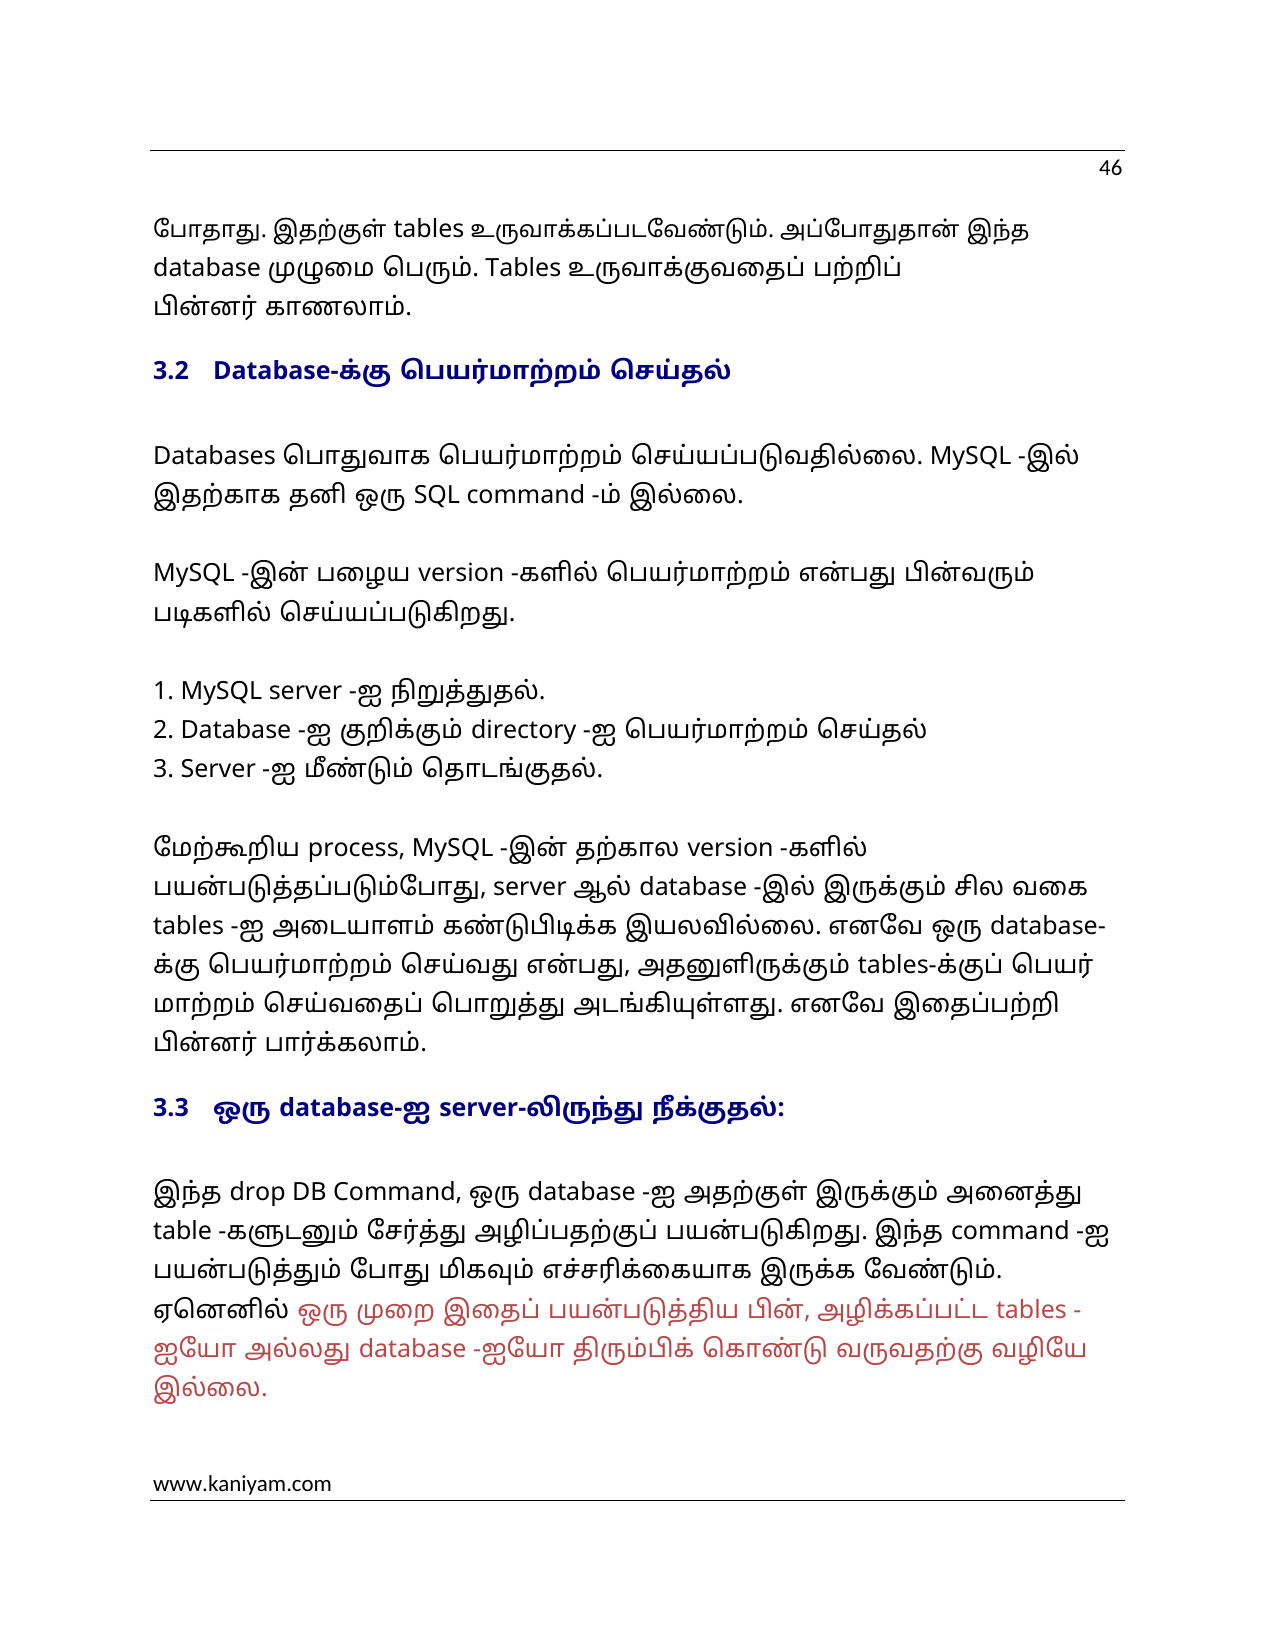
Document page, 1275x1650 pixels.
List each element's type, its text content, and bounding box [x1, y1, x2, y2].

text போதாது. இதற்குள் tables உருவாக்கப்படவேண்டும். அப்போதுதான் இந்த database முழுமை பெரும். Tables உருவாக்குவதைப் பற்றிப் பின்னர் காணலாம். [153, 211, 1122, 323]
subtitle Database-க்கு பெயர்மாற்றம் செய்தல் [153, 353, 1122, 387]
text இந்த drop DB Command, ஒரு database -ஐ அதற்குள் இருக்கும் அனைத்து table -களுடனும் சேர்த்து அழிப்பதற்குப் பயன்படுகிறது. இந்த command -ஐ பயன்படுத்தும் போது மிகவும் எச்சரிக்கையாக இருக்க வேண்டும். ஏனெனில் ஒரு முறை இதைப் பயன்படுத்திய பின், அழிக்கப்பட்ட tables -ஐயோ அல்லது database -ஐயோ திரும்பிக் கொண்டு வருவதற்கு வழியே இல்லை. [153, 1174, 1122, 1404]
text 1. MySQL server -ஐ நிறுத்துதல். 2. Database -ஐ குறிக்கும் directory -ஐ பெயர்மாற்றம் செய்தல் 3. Server -ஐ மீண்டும் தொடங்குதல். மேற்கூறிய process, MySQL -இன் தற்கால version -களில் பயன்படுத்தப்படும்போது, server ஆல் database -இல் இருக்கும் சில வகை tables -ஐ அடையாளம் கண்டுபிடிக்க இயலவில்லை. எனவே ஒரு database-க்கு பெயர்மாற்றம் செய்வது என்பது, அதனுளிருக்கும் tables-க்குப் பெயர் மாற்றம் செய்வதைப் பொறுத்து அடங்கியுள்ளது. எனவே இதைப்பற்றி பின்னர் பார்க்கலாம். [153, 633, 1122, 1059]
subtitle ஒரு database-ஐ server-லிருந்து நீக்குதல்: [153, 1089, 1122, 1123]
text Databases பொதுவாக பெயர்மாற்றம் செய்யப்படுவதில்லை. MySQL -இல் இதற்காக தனி ஒரு SQL command -ம் இல்லை. MySQL -இன் பழைய version -களில் பெயர்மாற்றம் என்பது பின்வரும் படிகளில் செய்யப்படுகிறது. [153, 438, 1122, 628]
